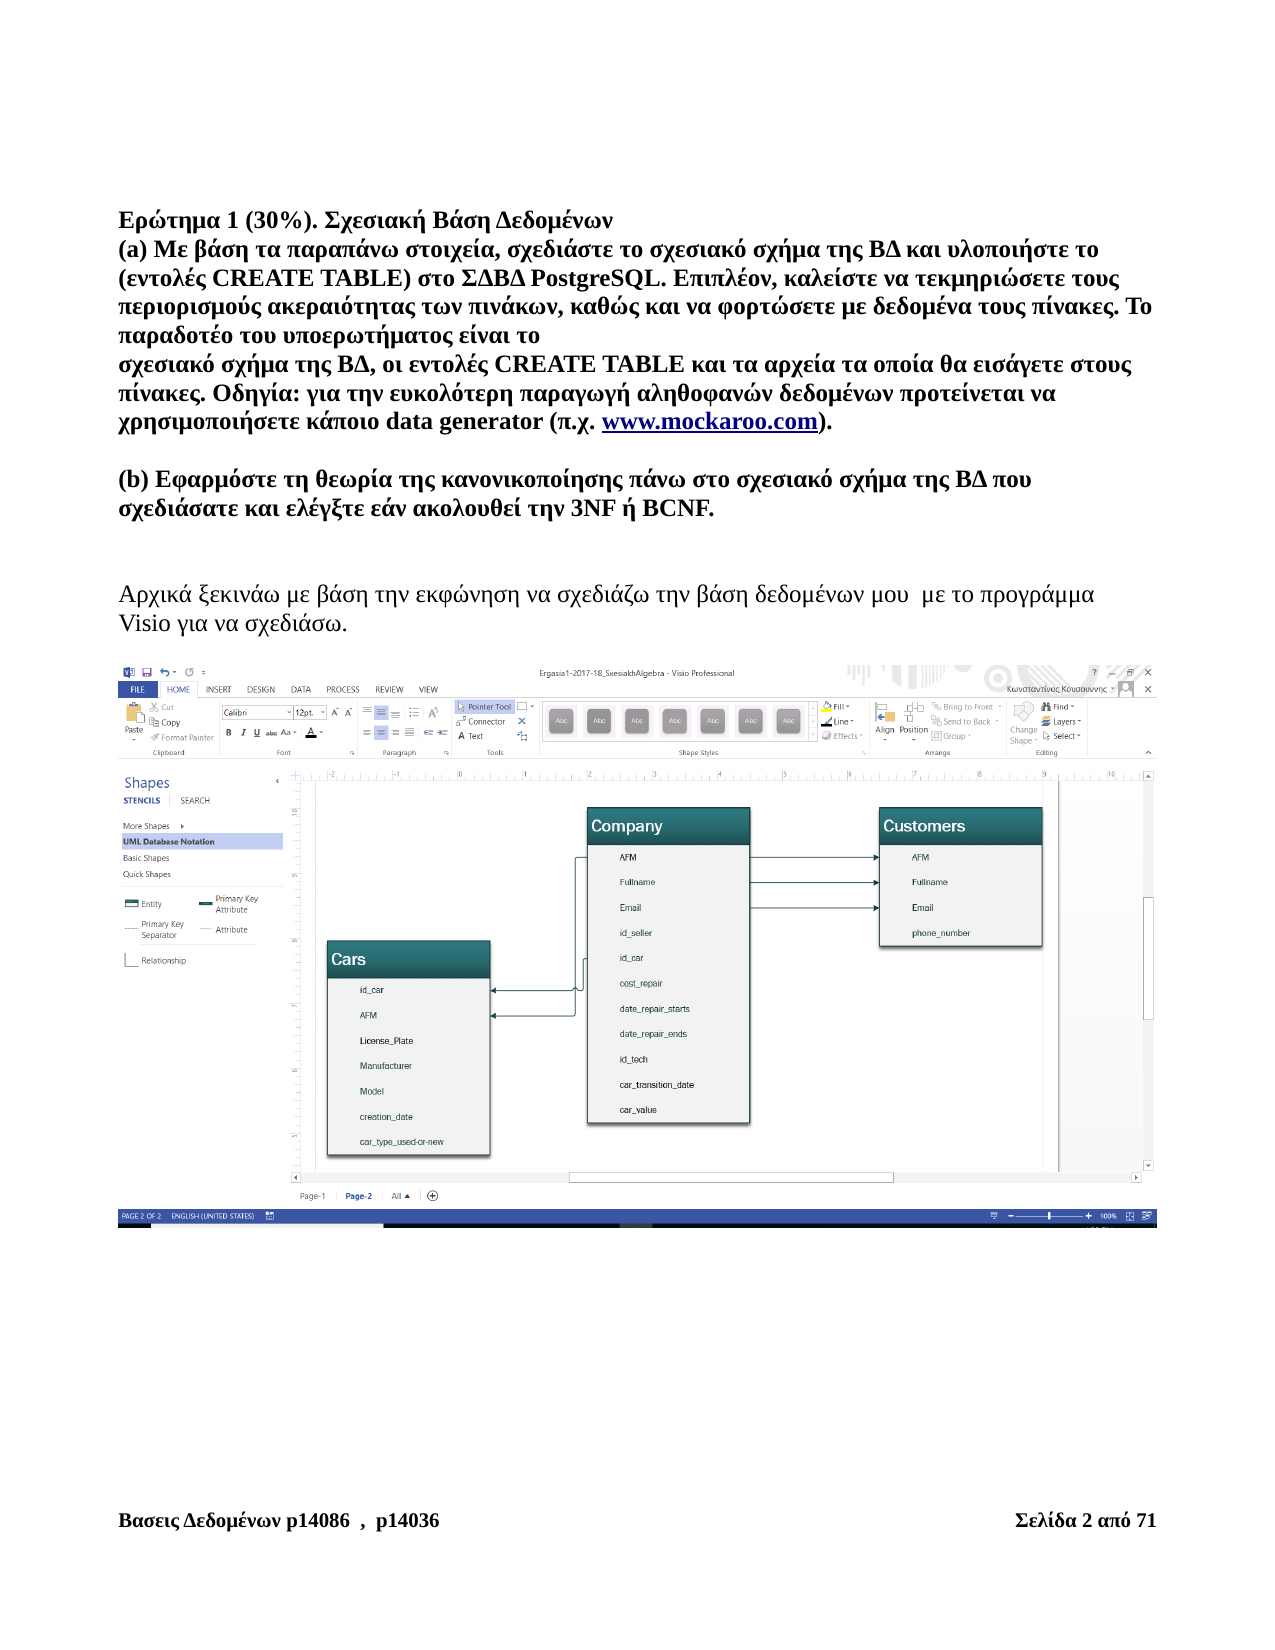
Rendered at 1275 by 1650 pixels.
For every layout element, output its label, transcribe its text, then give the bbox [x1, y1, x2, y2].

picture [118, 665, 1157, 1228]
text Ερώτημα 1 (30%). Σχεσιακή Βάση Δεδομένων [118, 205, 1157, 234]
text (a) Με βάση τα παραπάνω στοιχεία, σχεδιάστε το σχεσιακό σχήμα της ΒΔ και υλοποιήστε το (εντολές CREATE TABLE) στο ΣΔΒΔ PostgreSQL. Επιπλέον, καλείστε να τεκμηριώσετε τους περιορισμούς ακεραιότητας των πινάκων, καθώς και να φορτώσετε με δεδομένα τους πίνακες. Το παραδοτέο του υποερωτήματος είναι το [118, 234, 1157, 349]
text Αρχικά ξεκινάω με βάση την εκφώνηση να σχεδιάζω την βάση δεδομένων μου με το προγράμμα Visio για να σχεδιάσω. [118, 579, 1157, 636]
text σχεσιακό σχήμα της ΒΔ, οι εντολές CREATE TABLE και τα αρχεία τα οποία θα εισάγετε στους πίνακες. Οδηγία: για την ευκολότερη παραγωγή αληθοφανών δεδομένων προτείνεται να χρησιμοποιήσετε κάποιο data generator (π.χ. www.mockaroo.com). [118, 349, 1157, 435]
text (b) Εφαρμόστε τη θεωρία της κανονικοποίησης πάνω στο σχεσιακό σχήμα της ΒΔ που σχεδιάσατε και ελέγξτε εάν ακολουθεί την 3NF ή BCNF. [118, 464, 1157, 521]
